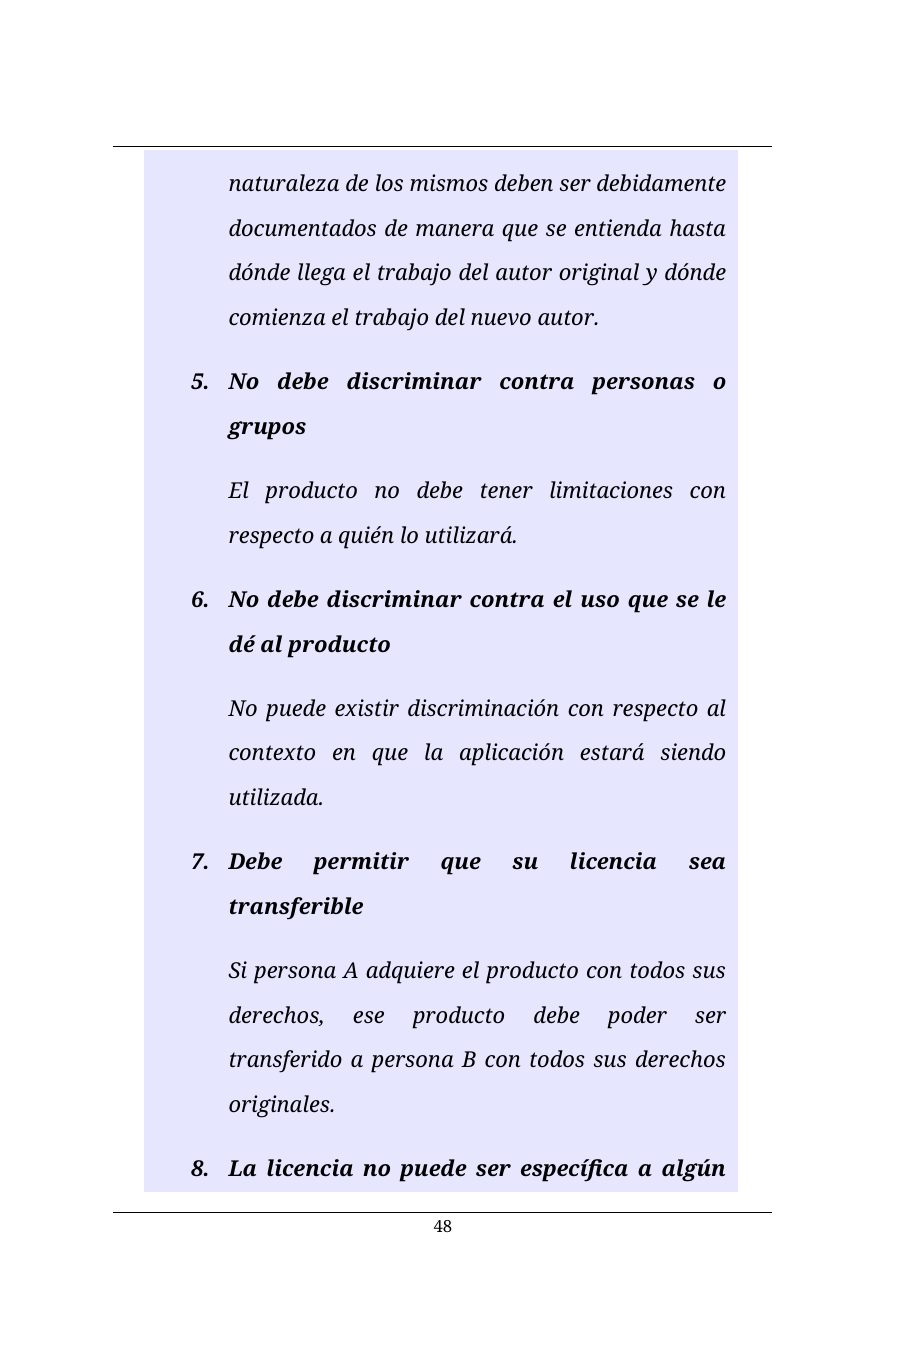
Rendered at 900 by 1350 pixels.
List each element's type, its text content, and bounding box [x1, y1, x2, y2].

table_header naturaleza de los mismos deben ser debidamente documentados de manera que se entienda hasta dónde llega el trabajo del autor original y dónde comienza el trabajo del nuevo autor. No debe discriminar contra personas o grupos El producto no debe tener limitaciones con respecto a quién lo utilizará. No debe discriminar contra el uso que se le dé al producto No puede existir discriminación con respecto al contexto en que la aplicación estará siendo utilizada. Debe permitir que su licencia sea transferible Si persona A adquiere el producto con todos sus derechos, ese producto debe poder ser transferido a persona B con todos sus derechos originales. La licencia no puede ser específica a algún [144, 150, 738, 1192]
